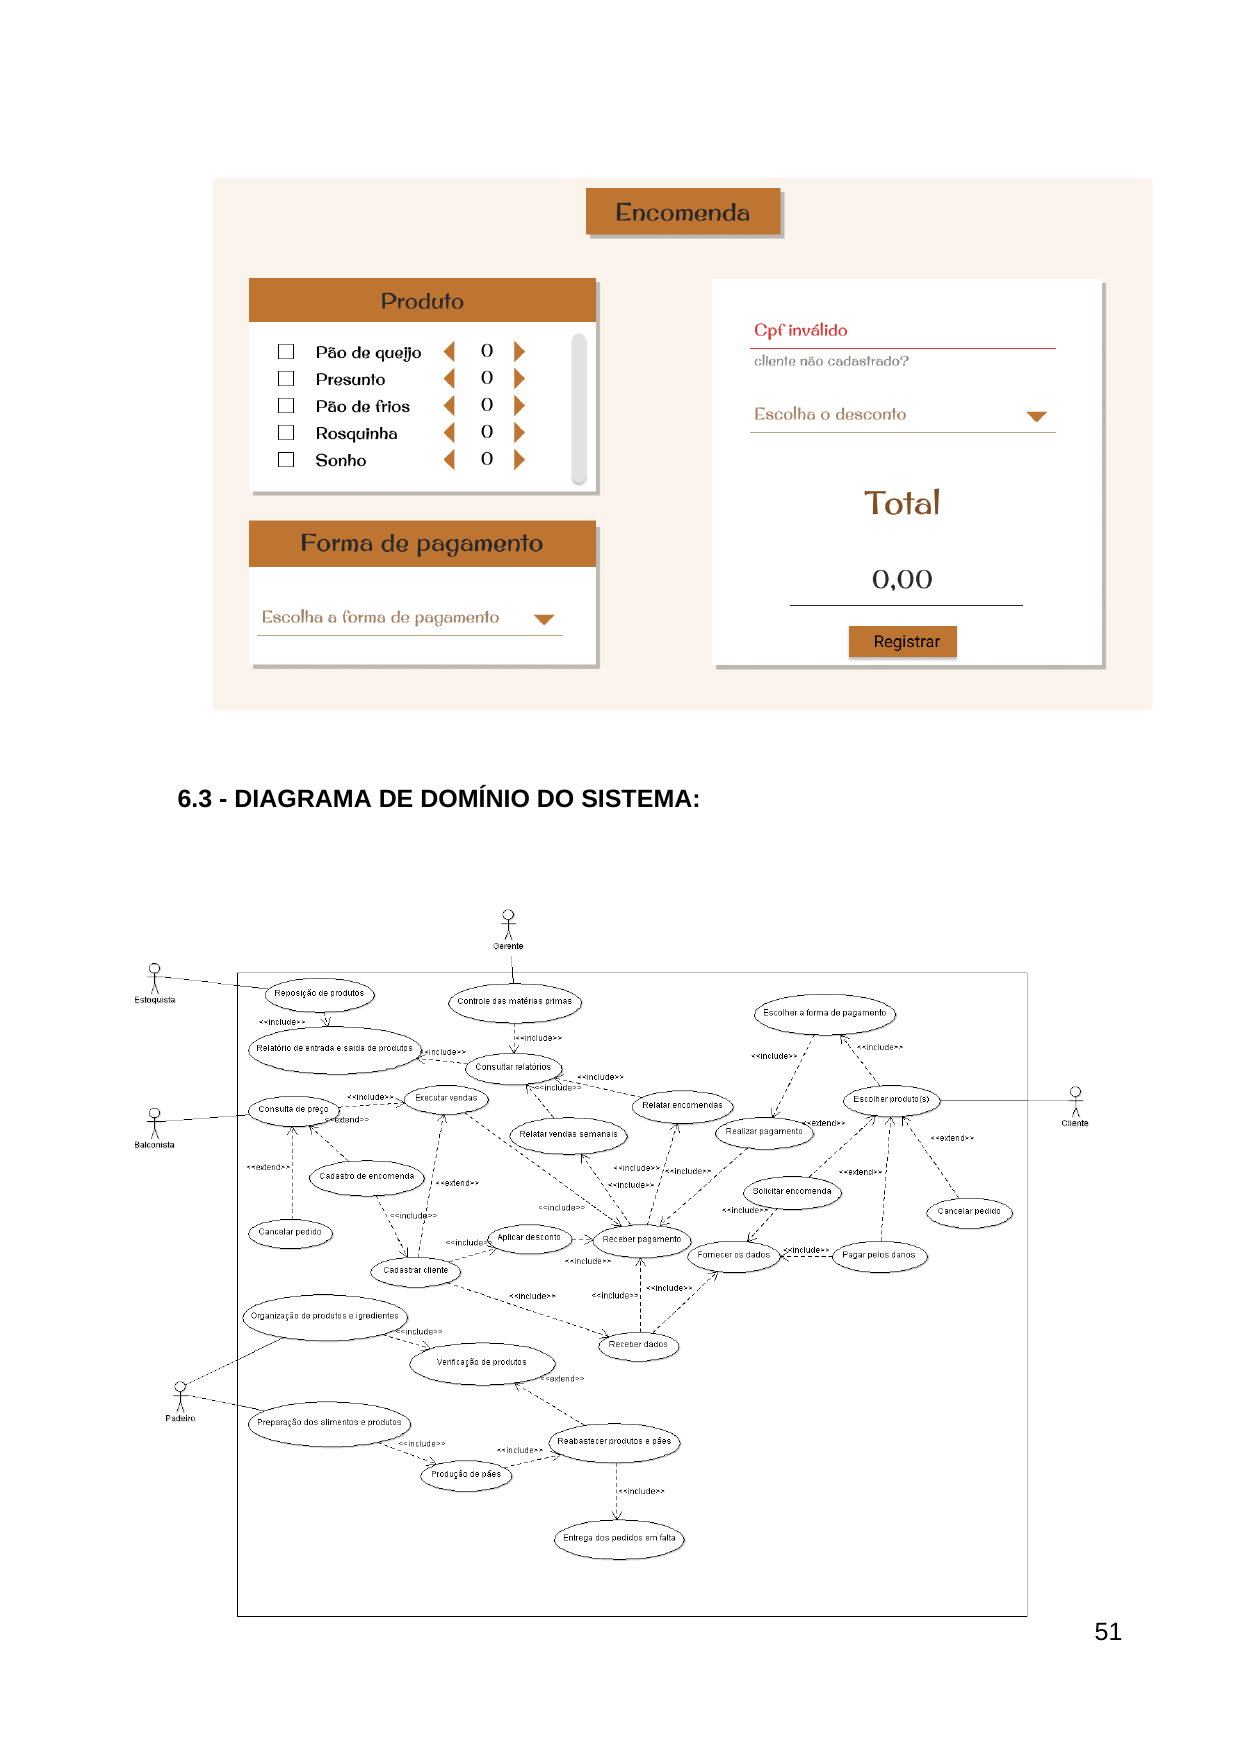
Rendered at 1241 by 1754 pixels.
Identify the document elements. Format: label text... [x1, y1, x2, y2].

subtitle 6.3 - DIAGRAMA DE DOMÍNIO DO SISTEMA: [177, 784, 1122, 813]
picture [131, 897, 1123, 1636]
picture [212, 178, 1153, 710]
